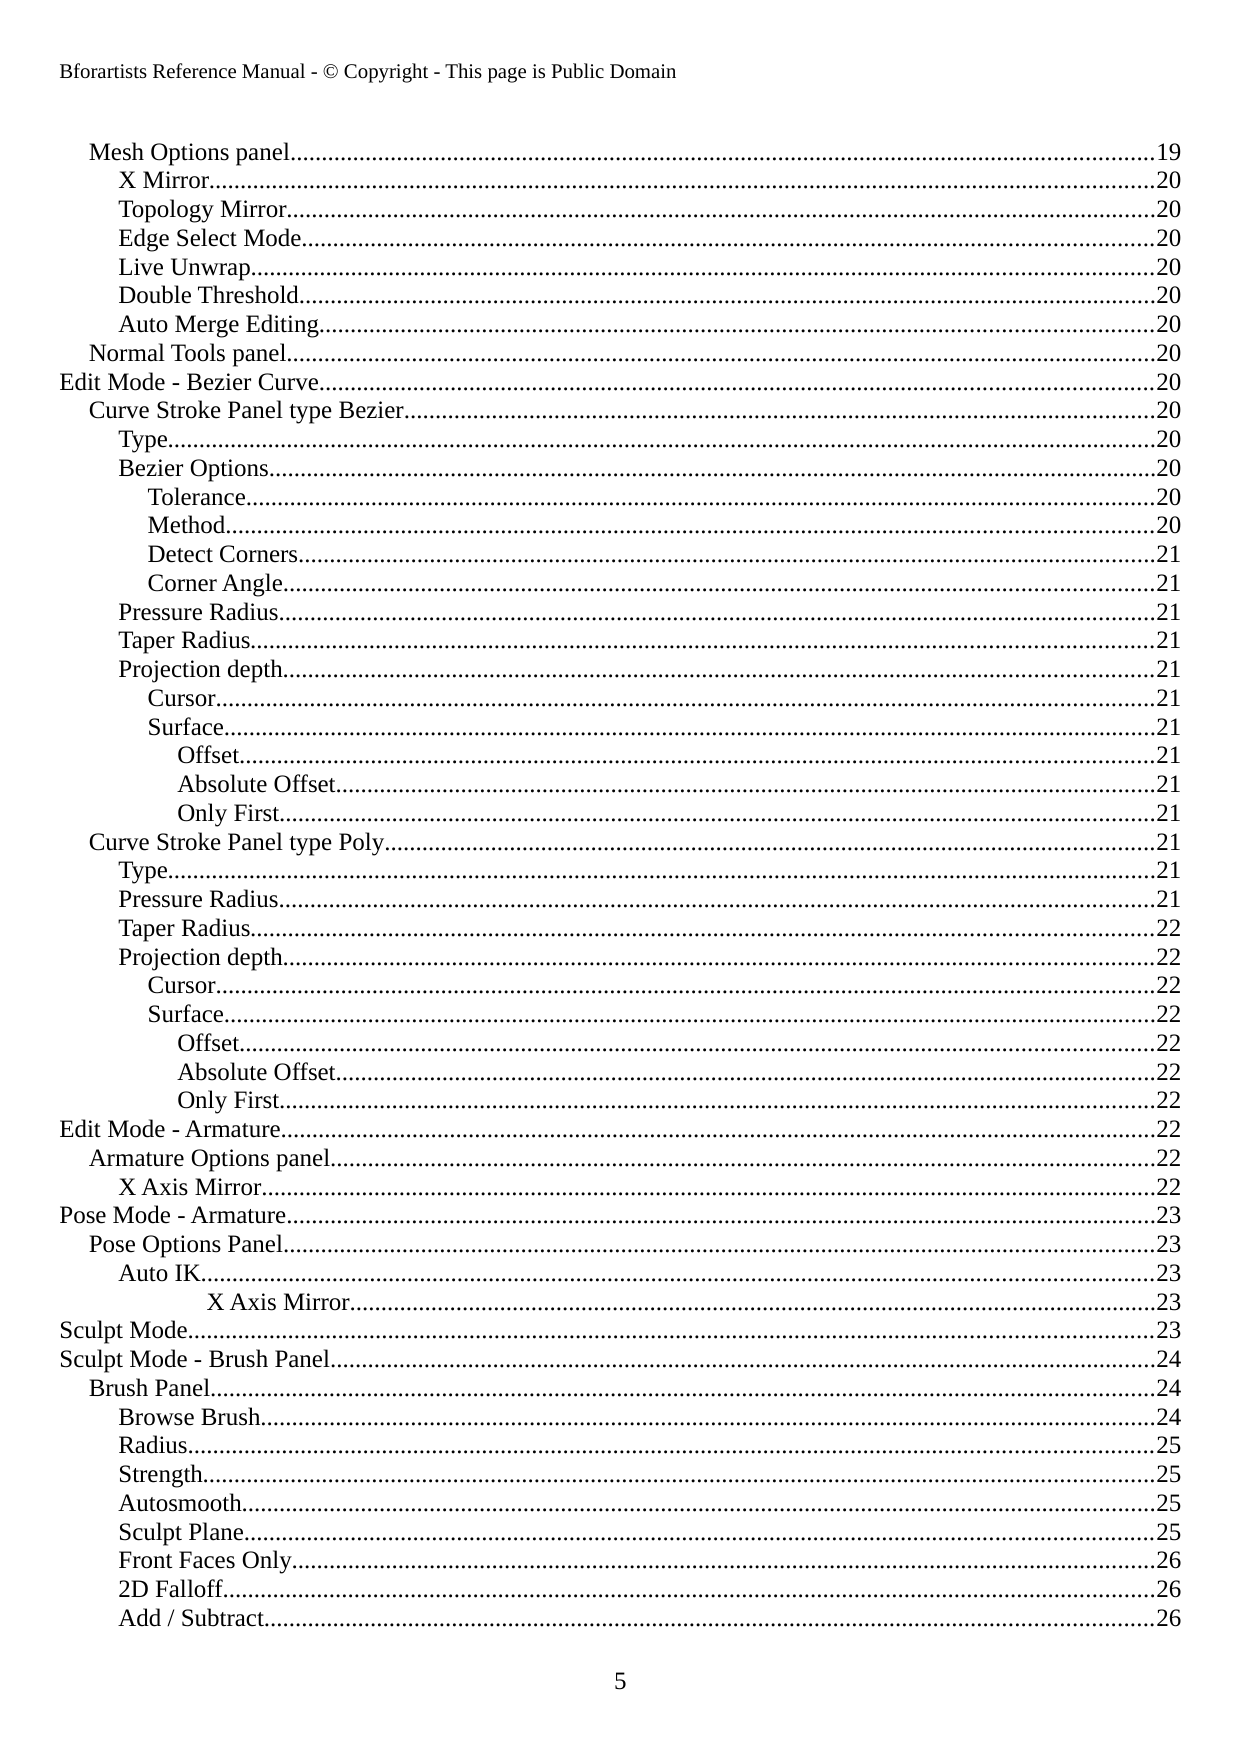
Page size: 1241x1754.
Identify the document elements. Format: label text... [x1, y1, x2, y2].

text Auto IK 23 [118, 1258, 1181, 1287]
text Add / Subtract 26 [118, 1603, 1181, 1632]
text Cursor 21 [147, 683, 1181, 712]
text 2D Falloff 26 [118, 1574, 1181, 1603]
text Sculpt Mode - Brush Panel 24 [59, 1344, 1181, 1373]
text Pose Options Panel 23 [88, 1229, 1181, 1258]
text Browse Brush 24 [118, 1402, 1181, 1430]
text Only First 22 [177, 1085, 1181, 1114]
text Mesh Options panel 19 [88, 137, 1181, 165]
text Radius 25 [118, 1430, 1181, 1459]
text Armature Options panel 22 [88, 1143, 1181, 1172]
text Pressure Radius 21 [118, 884, 1181, 913]
text Absolute Offset 22 [177, 1057, 1181, 1085]
text Pressure Radius 21 [118, 597, 1181, 625]
text Offset 22 [177, 1028, 1181, 1057]
text Detect Corners 21 [147, 539, 1181, 568]
text Live Unwrap 20 [118, 252, 1181, 280]
text Taper Radius 22 [118, 913, 1181, 942]
text Cursor 22 [147, 970, 1181, 999]
text Edit Mode - Bezier Curve 20 [59, 367, 1181, 395]
text Offset 21 [177, 740, 1181, 769]
text Topology Mirror 20 [118, 194, 1181, 223]
text Projection depth 21 [118, 654, 1181, 683]
text Double Threshold 20 [118, 280, 1181, 309]
text Normal Tools panel 20 [88, 338, 1181, 367]
text Projection depth 22 [118, 942, 1181, 970]
text Front Faces Only 26 [118, 1545, 1181, 1574]
text Bezier Options 20 [118, 453, 1181, 482]
text Edge Select Mode 20 [118, 223, 1181, 252]
text Brush Panel 24 [88, 1373, 1181, 1402]
text Method 20 [147, 510, 1181, 539]
text Auto Merge Editing 20 [118, 309, 1181, 338]
text Surface 22 [147, 999, 1181, 1028]
text Curve Stroke Panel type Bezier 20 [88, 395, 1181, 424]
text Type 21 [118, 855, 1181, 884]
text Strength 25 [118, 1459, 1181, 1488]
text Surface 21 [147, 712, 1181, 740]
text Taper Radius 21 [118, 625, 1181, 654]
text Only First 21 [177, 798, 1181, 827]
text Type 20 [118, 424, 1181, 453]
text Autosmooth 25 [118, 1488, 1181, 1517]
text X Axis Mirror 23 [206, 1287, 1181, 1315]
text Sculpt Mode 23 [59, 1315, 1181, 1344]
text X Axis Mirror 22 [118, 1172, 1181, 1200]
text Tolerance 20 [147, 482, 1181, 510]
text Pose Mode - Armature 23 [59, 1200, 1181, 1229]
text Corner Angle 21 [147, 568, 1181, 597]
text X Mirror 20 [118, 165, 1181, 194]
text Curve Stroke Panel type Poly 21 [88, 827, 1181, 855]
text Edit Mode - Armature 22 [59, 1114, 1181, 1143]
text Sculpt Plane 25 [118, 1517, 1181, 1545]
text Absolute Offset 21 [177, 769, 1181, 798]
